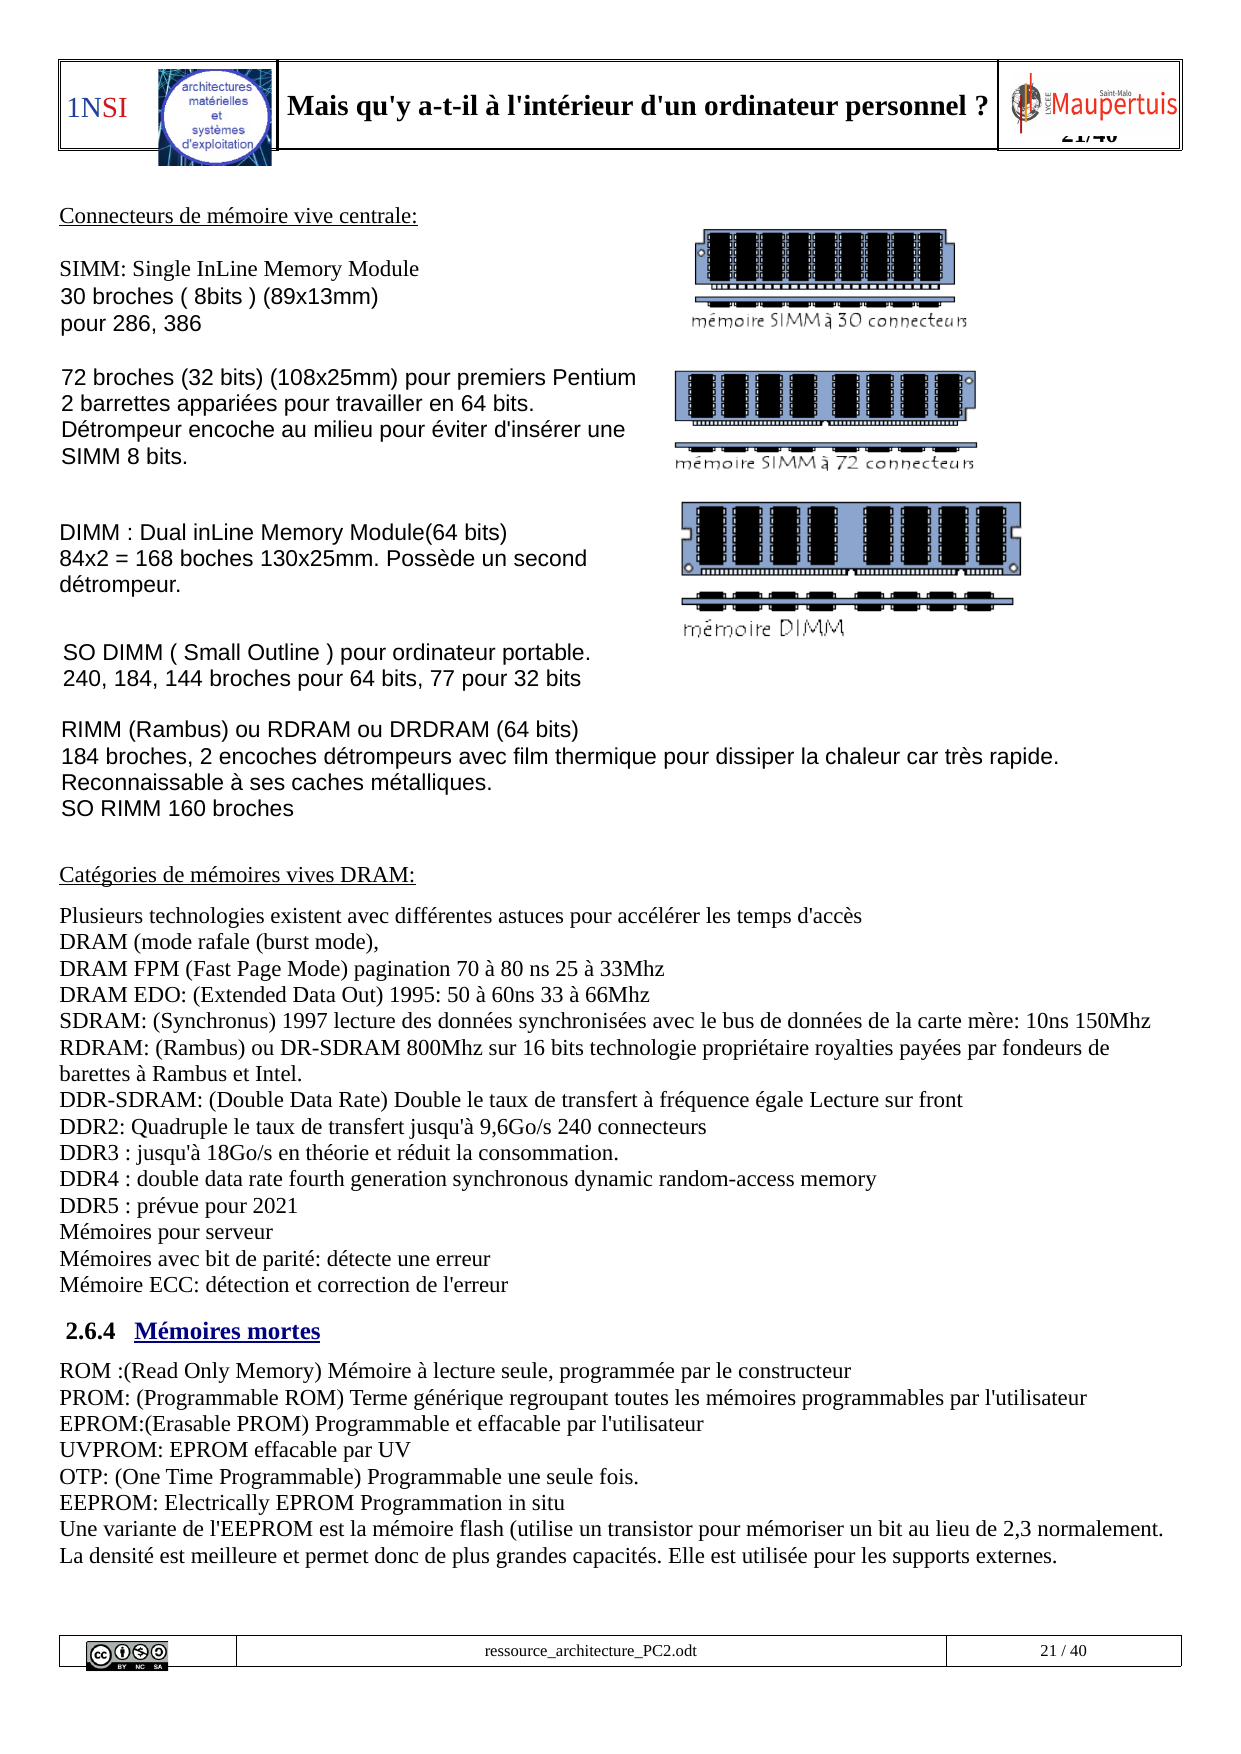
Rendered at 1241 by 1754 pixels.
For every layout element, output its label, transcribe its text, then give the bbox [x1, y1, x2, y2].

text DDR2: Quadruple le taux de transfert jusqu'à 9,6Go/s 240 connecteurs [59, 1113, 1181, 1139]
subtitle Mémoires mortes [59, 1316, 1181, 1345]
text Connecteurs de mémoire vive centrale: [59, 202, 1181, 229]
text Une variante de l'EEPROM est la mémoire flash (utilise un transistor pour mémoriser un bit au lieu de 2,3 normalement. La densité est meilleure et permet donc de plus grandes capacités. Elle est utilisée pour les supports externes. [59, 1515, 1181, 1568]
text 30 broches ( 8bits ) (89x13mm) pour 286, 386 [60, 283, 430, 336]
text Reconnaissable à ses caches métalliques. [61, 769, 1106, 795]
text RDRAM: (Rambus) ou DR-SDRAM 800Mhz sur 16 bits technologie propriétaire royalties payées par fondeurs de barettes à Rambus et Intel. [59, 1034, 1181, 1086]
text 240, 184, 144 broches pour 64 bits, 77 pour 32 bits [63, 665, 626, 691]
text DRAM FPM (Fast Page Mode) pagination 70 à 80 ns 25 à 33Mhz [59, 955, 1181, 981]
text OTP: (One Time Programmable) Programmable une seule fois. [59, 1463, 1181, 1489]
text DRAM (mode rafale (burst mode), [59, 928, 1181, 955]
text DIMM : Dual inLine Memory Module(64 bits) [59, 519, 668, 545]
text SDRAM: (Synchronus) 1997 lecture des données synchronisées avec le bus de données de la carte mère: 10ns 150Mhz [59, 1007, 1181, 1034]
text DRAM EDO: (Extended Data Out) 1995: 50 à 60ns 33 à 66Mhz [59, 981, 1181, 1007]
text DDR3 : jusqu'à 18Go/s en théorie et réduit la consommation. [59, 1139, 1181, 1166]
text [1032, 519, 1181, 545]
text Mémoire ECC: détection et correction de l'erreur [59, 1271, 1181, 1297]
picture [158, 69, 272, 166]
text DDR-SDRAM: (Double Data Rate) Double le taux de transfert à fréquence égale Lecture sur front [59, 1086, 1181, 1113]
text 84x2 = 168 boches 130x25mm. Possède un second détrompeur. [59, 545, 668, 598]
text UVPROM: EPROM effacable par UV [59, 1436, 1181, 1463]
text SO RIMM 160 broches [61, 795, 1106, 822]
picture [1011, 70, 1179, 136]
text SIMM: Single InLine Memory Module [59, 255, 690, 281]
text [969, 255, 1181, 281]
text DDR5 : prévue pour 2021 [59, 1192, 1181, 1218]
text Mémoires avec bit de parité: détecte une erreur [59, 1244, 1181, 1271]
text Mémoires pour serveur [59, 1218, 1181, 1244]
text Plusieurs technologies existent avec différentes astuces pour accélérer les temps d'accès [59, 902, 1181, 928]
text 2 barrettes appariées pour travailler en 64 bits. Détrompeur encoche au milieu pour éviter d'insérer une SIMM 8 bits. [61, 390, 656, 469]
text Catégories de mémoires vives DRAM: [59, 861, 1181, 888]
text ROM :(Read Only Memory) Mémoire à lecture seule, programmée par le constructeur [59, 1357, 1181, 1384]
picture [668, 366, 983, 478]
text 72 broches (32 bits) (108x25mm) pour premiers Pentium [61, 364, 656, 390]
text EEPROM: Electrically EPROM Programmation in situ [59, 1489, 1181, 1515]
text RIMM (Rambus) ou RDRAM ou DRDRAM (64 bits) [61, 716, 1106, 743]
text [668, 545, 1181, 716]
text PROM: (Programmable ROM) Terme générique regroupant toutes les mémoires programmables par l'utilisateur [59, 1384, 1181, 1410]
picture [690, 225, 969, 332]
text 184 broches, 2 encoches détrompeurs avec film thermique pour dissiper la chaleur car très rapide. [61, 743, 1106, 769]
text DDR4 : double data rate fourth generation synchronous dynamic random-access memory [59, 1166, 1181, 1192]
text SO DIMM ( Small Outline ) pour ordinateur portable. [63, 639, 626, 665]
picture [668, 491, 1032, 652]
picture [86, 1641, 169, 1672]
text EPROM:(Erasable PROM) Programmable et effacable par l'utilisateur [59, 1410, 1181, 1436]
